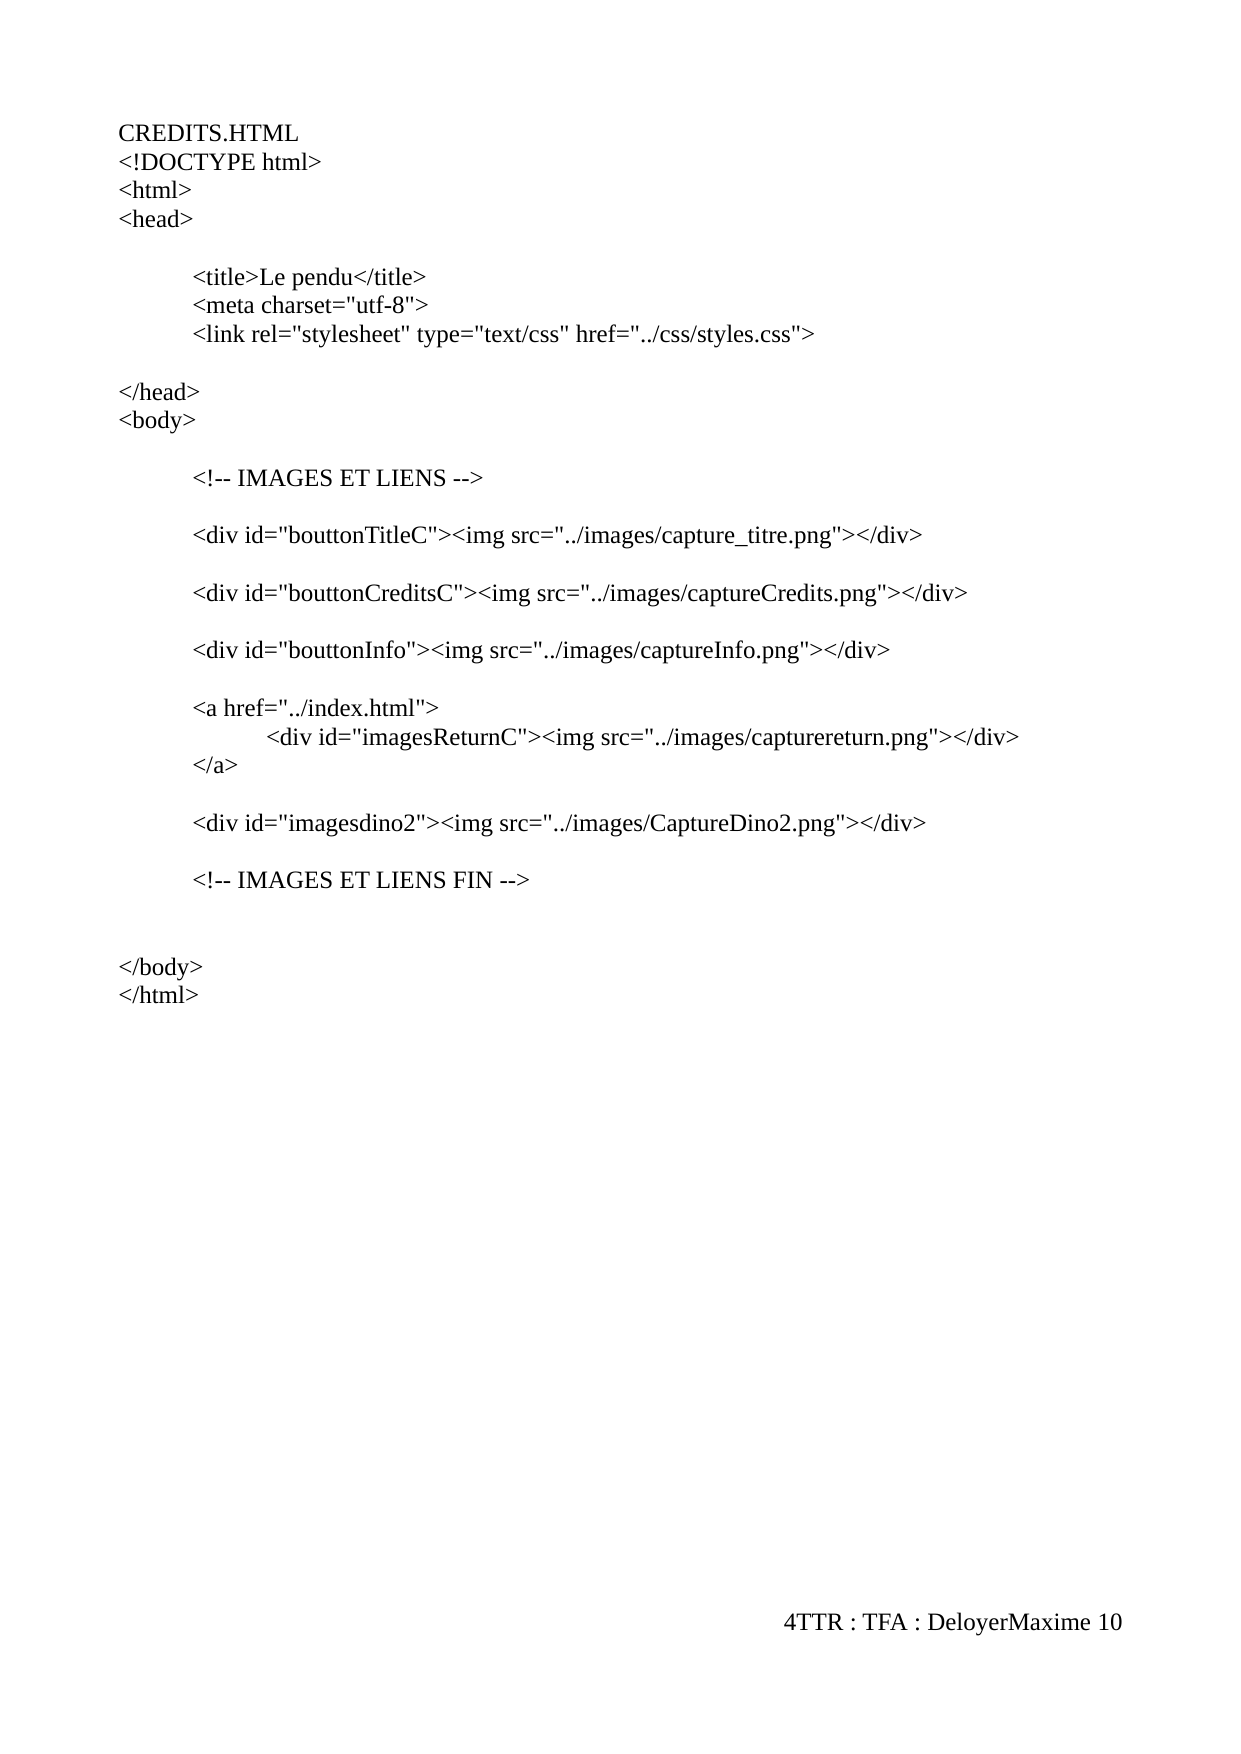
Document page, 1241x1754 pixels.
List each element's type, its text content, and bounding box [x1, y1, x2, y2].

text <html> [118, 176, 1122, 204]
text </html> [118, 981, 1122, 1009]
text <meta charset="utf-8"> [118, 291, 1122, 319]
text <title>Le pendu</title> [118, 262, 1122, 291]
text <a href="../index.html"> [118, 693, 1122, 722]
text <div id="imagesdino2"><img src="../images/CaptureDino2.png"></div> [118, 808, 1122, 837]
text <div id="bouttonCreditsC"><img src="../images/captureCredits.png"></div> [118, 578, 1122, 607]
text <body> [118, 406, 1122, 434]
text CREDITS.HTML [118, 118, 1122, 147]
text </head> [118, 377, 1122, 406]
text </a> [118, 751, 1122, 779]
text <div id="imagesReturnC"><img src="../images/capturereturn.png"></div> [118, 722, 1122, 751]
text <div id="bouttonInfo"><img src="../images/captureInfo.png"></div> [118, 636, 1122, 664]
text <!-- IMAGES ET LIENS --> [118, 463, 1122, 492]
text <link rel="stylesheet" type="text/css" href="../css/styles.css"> [118, 319, 1122, 348]
text </body> [118, 952, 1122, 981]
text <head> [118, 204, 1122, 233]
text <div id="bouttonTitleC"><img src="../images/capture_titre.png"></div> [118, 521, 1122, 549]
text <!DOCTYPE html> [118, 147, 1122, 176]
text <!-- IMAGES ET LIENS FIN --> [118, 866, 1122, 894]
